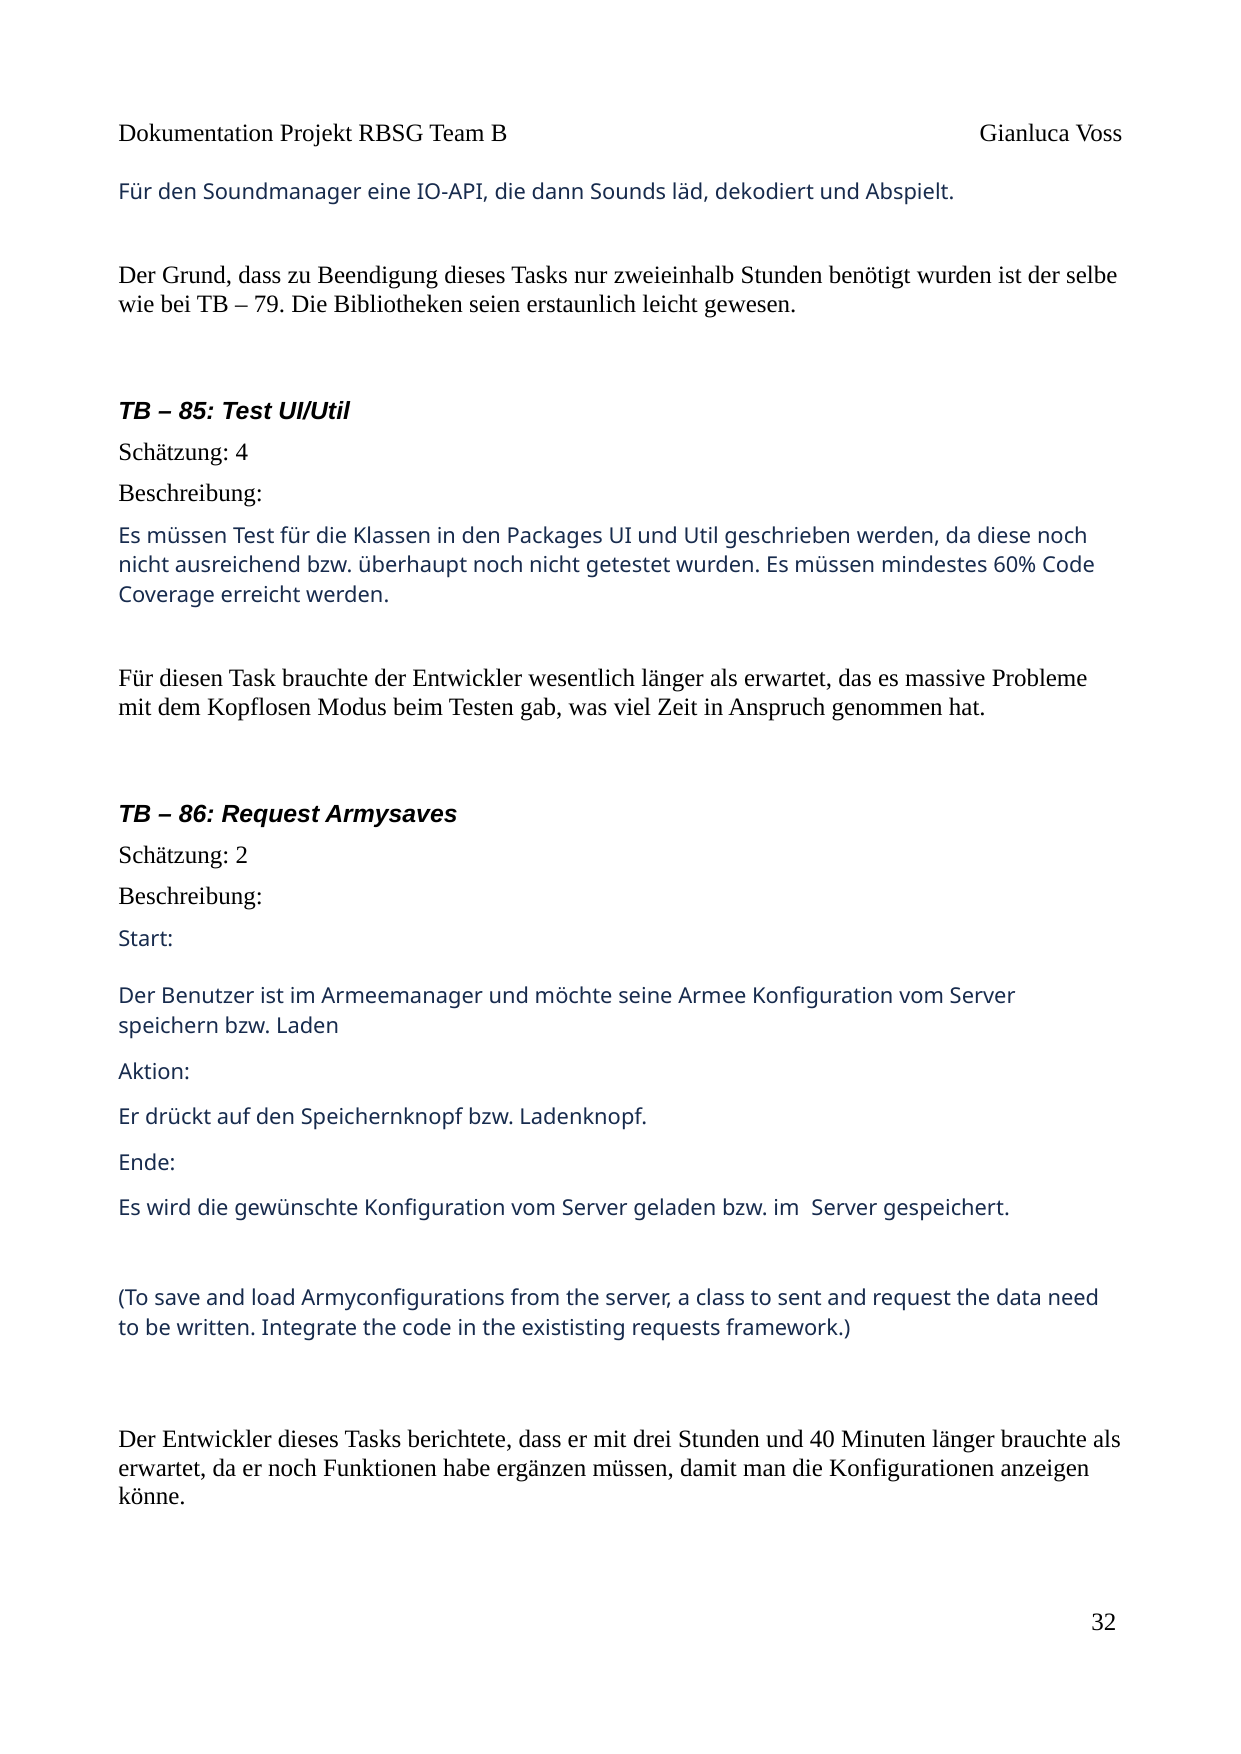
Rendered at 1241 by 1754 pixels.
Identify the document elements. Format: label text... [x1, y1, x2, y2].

subtitle TB – 86: Request Armysaves [118, 799, 1122, 828]
text Aktion: [118, 1056, 1122, 1086]
text Ende: [118, 1147, 1122, 1176]
text Der Grund, dass zu Beendigung dieses Tasks nur zweieinhalb Stunden benötigt wurden ist der selbe wie bei TB – 79. Die Bibliotheken seien erstaunlich leicht gewesen. [118, 260, 1122, 317]
text Es müssen Test für die Klassen in den Packages UI und Util geschrieben werden, da diese noch nicht ausreichend bzw. überhaupt noch nicht getestet wurden. Es müssen mindestes 60% Code Coverage erreicht werden. [118, 520, 1122, 609]
text Schätzung: 4 [118, 437, 1122, 466]
text Für diesen Task brauchte der Entwickler wesentlich länger als erwartet, das es massive Probleme mit dem Kopflosen Modus beim Testen gab, was viel Zeit in Anspruch genommen hat. [118, 663, 1122, 720]
text Er drückt auf den Speichernknopf bzw. Ladenknopf. [118, 1101, 1122, 1131]
text Der Entwickler dieses Tasks berichtete, dass er mit drei Stunden und 40 Minuten länger brauchte als erwartet, da er noch Funktionen habe ergänzen müssen, damit man die Konfigurationen anzeigen könne. [118, 1424, 1122, 1510]
text Beschreibung: [118, 478, 1122, 507]
text Start: [118, 923, 1122, 952]
subtitle TB – 85: Test UI/Util [118, 396, 1122, 425]
text Es wird die gewünschte Konfiguration vom Server geladen bzw. im Server gespeichert. [118, 1192, 1122, 1222]
text Für den Soundmanager eine IO-API, die dann Sounds läd, dekodiert und Abspielt. [118, 176, 1122, 206]
text (To save and load Armyconfigurations from the server, a class to sent and request the data need to be written. Integrate the code in the exististing requests framework.) [118, 1282, 1122, 1341]
text Beschreibung: [118, 881, 1122, 910]
text Der Benutzer ist im Armeemanager und möchte seine Armee Konfiguration vom Server speichern bzw. Laden [118, 981, 1122, 1040]
text Schätzung: 2 [118, 840, 1122, 869]
